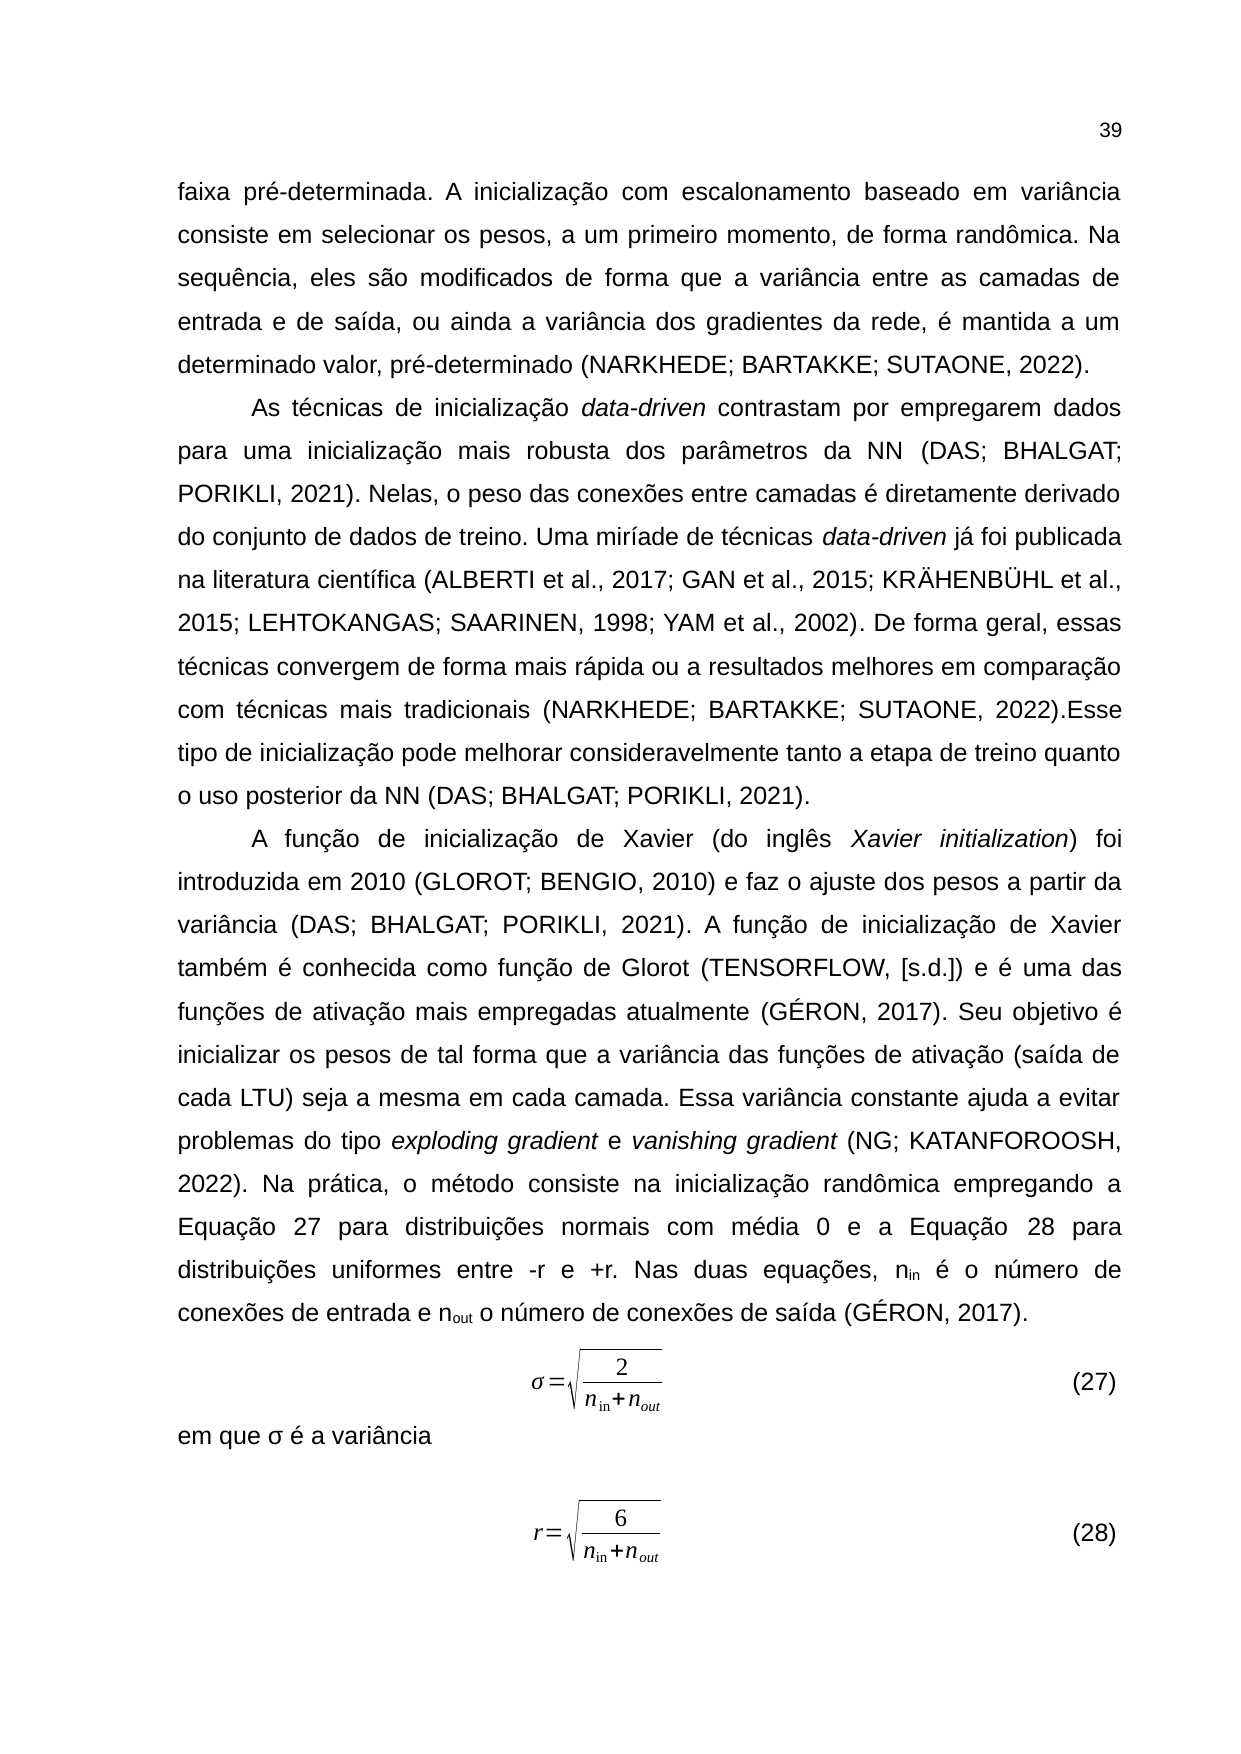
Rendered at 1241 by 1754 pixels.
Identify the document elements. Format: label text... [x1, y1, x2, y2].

table_header (27) [1017, 1341, 1122, 1421]
text A função de inicialização de Xavier (do inglês Xavier initialization) foi introduzida em 2010 (GLOROT; BENGIO, 2010) e faz o ajuste dos pesos a partir da variância (DAS; BHALGAT; PORIKLI, 2021). A função de inicialização de Xavier também é conhecida como função de Glorot (TENSORFLOW, [s.d.]) e é uma das funções de ativação mais empregadas atualmente (GÉRON, 2017). Seu objetivo é inicializar os pesos de tal forma que a variância das funções de ativação (saída de cada LTU) seja a mesma em cada camada. Essa variância constante ajuda a evitar problemas do tipo exploding gradient e vanishing gradient (NG; KATANFOROOSH, 2022). Na prática, o método consiste na inicialização randômica empregando a Equação 27 para distribuições normais com média 0 e a Equação 28 para distribuições uniformes entre -r e +r. Nas duas equações, nin é o número de conexões de entrada e nout o número de conexões de saída (GÉRON, 2017). [177, 824, 1122, 1327]
table_header [177, 1493, 1017, 1572]
table_header (28) [1017, 1493, 1122, 1572]
table_header [177, 1341, 1017, 1421]
text em que σ é a variância [177, 1421, 1122, 1450]
text faixa pré-determinada. A inicialização com escalonamento baseado em variância consiste em selecionar os pesos, a um primeiro momento, de forma randômica. Na sequência, eles são modificados de forma que a variância entre as camadas de entrada e de saída, ou ainda a variância dos gradientes da rede, é mantida a um determinado valor, pré-determinado (NARKHEDE; BARTAKKE; SUTAONE, 2022). [177, 177, 1122, 378]
text As técnicas de inicialização data-driven contrastam por empregarem dados para uma inicialização mais robusta dos parâmetros da NN (DAS; BHALGAT; PORIKLI, 2021). Nelas, o peso das conexões entre camadas é diretamente derivado do conjunto de dados de treino. Uma miríade de técnicas data-driven já foi publicada na literatura científica (ALBERTI et al., 2017; GAN et al., 2015; KRÄHENBÜHL et al., 2015; LEHTOKANGAS; SAARINEN, 1998; YAM et al., 2002). De forma geral, essas técnicas convergem de forma mais rápida ou a resultados melhores em comparação com técnicas mais tradicionais (NARKHEDE; BARTAKKE; SUTAONE, 2022).Esse tipo de inicialização pode melhorar consideravelmente tanto a etapa de treino quanto o uso posterior da NN (DAS; BHALGAT; PORIKLI, 2021). [177, 393, 1122, 809]
